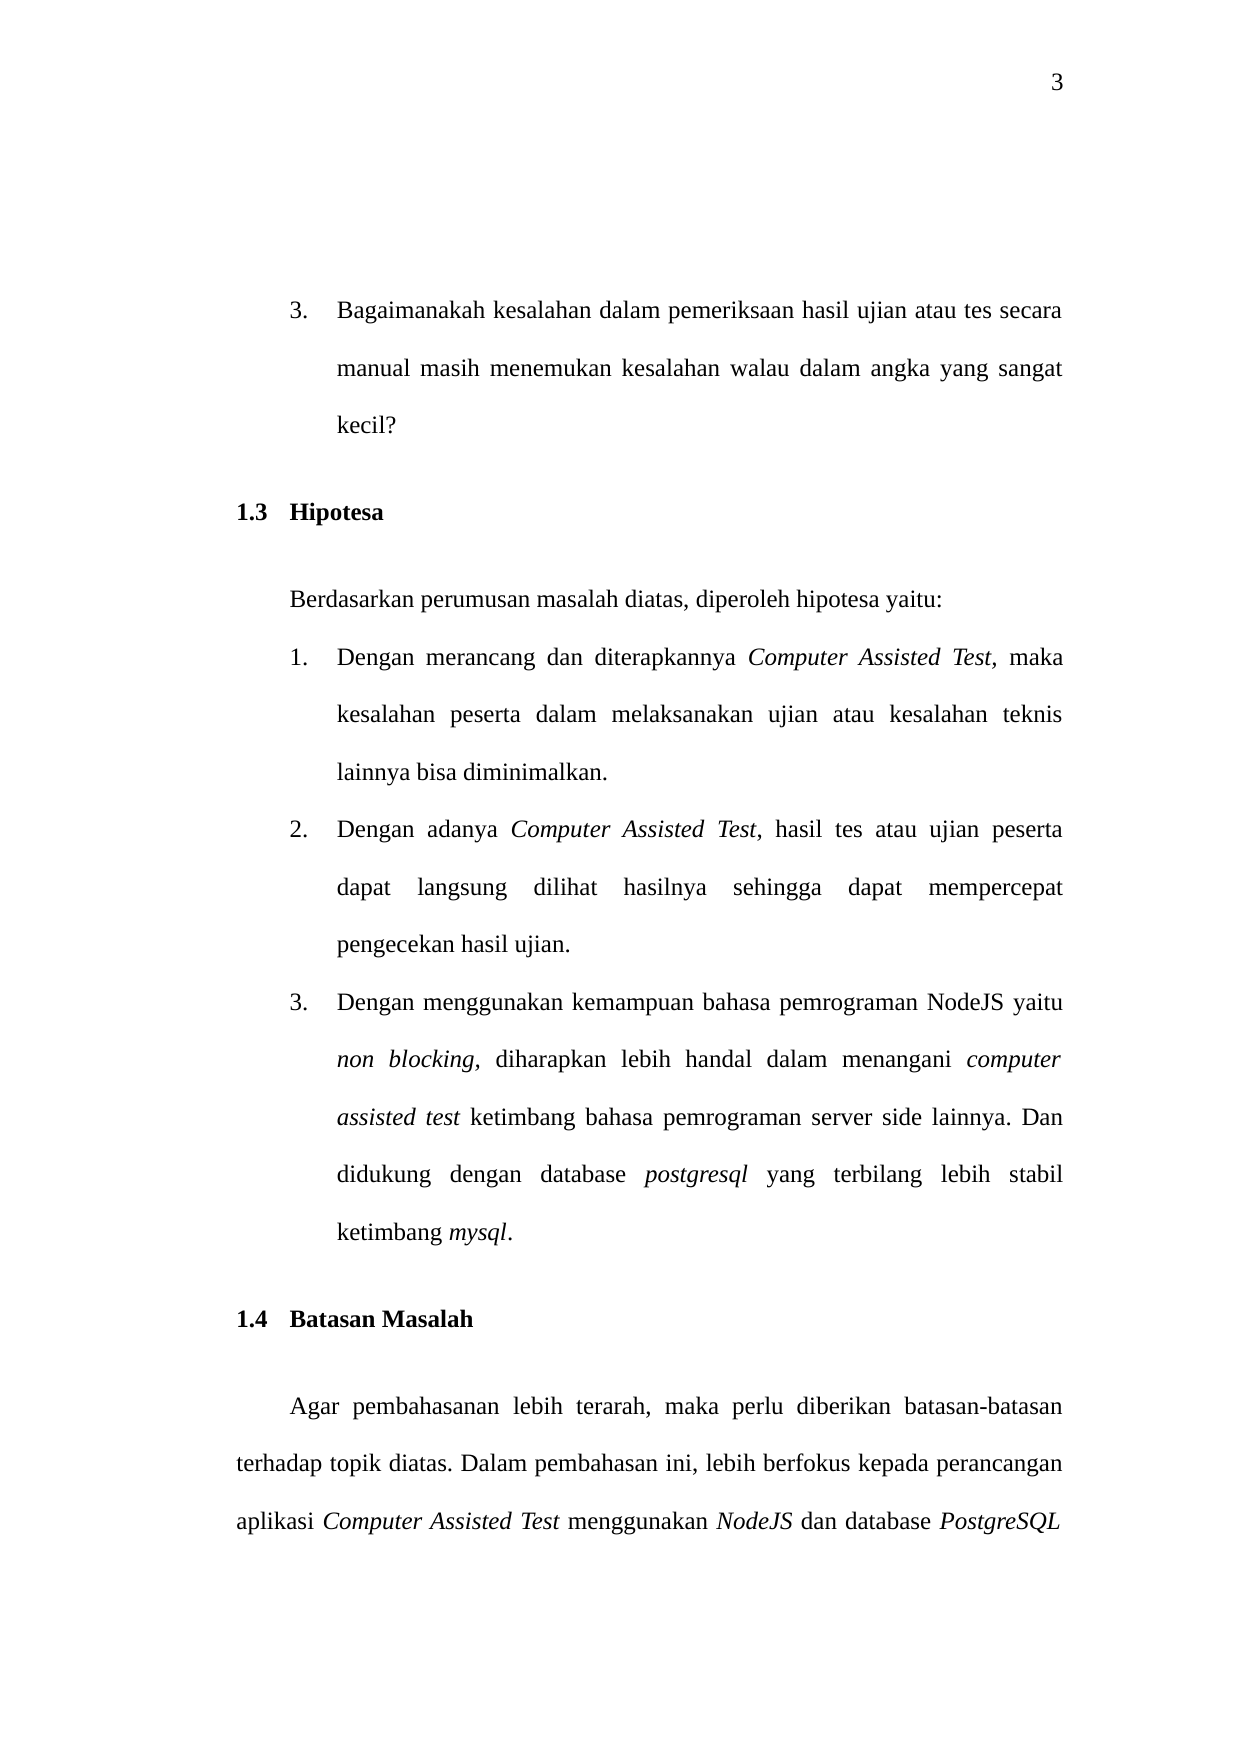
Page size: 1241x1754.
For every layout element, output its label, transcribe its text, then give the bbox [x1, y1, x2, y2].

text Berdasarkan perumusan masalah diatas, diperoleh hipotesa yaitu: [236, 584, 1063, 613]
list Dengan menggunakan kemampuan bahasa pemrograman NodeJS yaitu non blocking, diharapkan lebih handal dalam menangani computer assisted test ketimbang bahasa pemrograman server side lainnya. Dan didukung dengan database postgresql yang terbilang lebih stabil ketimbang mysql. [289, 987, 1063, 1246]
list Dengan adanya Computer Assisted Test, hasil tes atau ujian peserta dapat langsung dilihat hasilnya sehingga dapat mempercepat pengecekan hasil ujian. [289, 814, 1063, 958]
text Agar pembahasanan lebih terarah, maka perlu diberikan batasan-batasan terhadap topik diatas. Dalam pembahasan ini, lebih berfokus kepada perancangan aplikasi Computer Assisted Test menggunakan NodeJS dan database PostgreSQL [236, 1391, 1063, 1534]
list Bagaimanakah kesalahan dalam pemeriksaan hasil ujian atau tes secara manual masih menemukan kesalahan walau dalam angka yang sangat kecil? [289, 295, 1063, 439]
subtitle 1.3 Hipotesa [236, 497, 1063, 526]
list Dengan merancang dan diterapkannya Computer Assisted Test, maka kesalahan peserta dalam melaksanakan ujian atau kesalahan teknis lainnya bisa diminimalkan. [289, 642, 1063, 786]
subtitle 1.4 Batasan Masalah [236, 1304, 1063, 1332]
